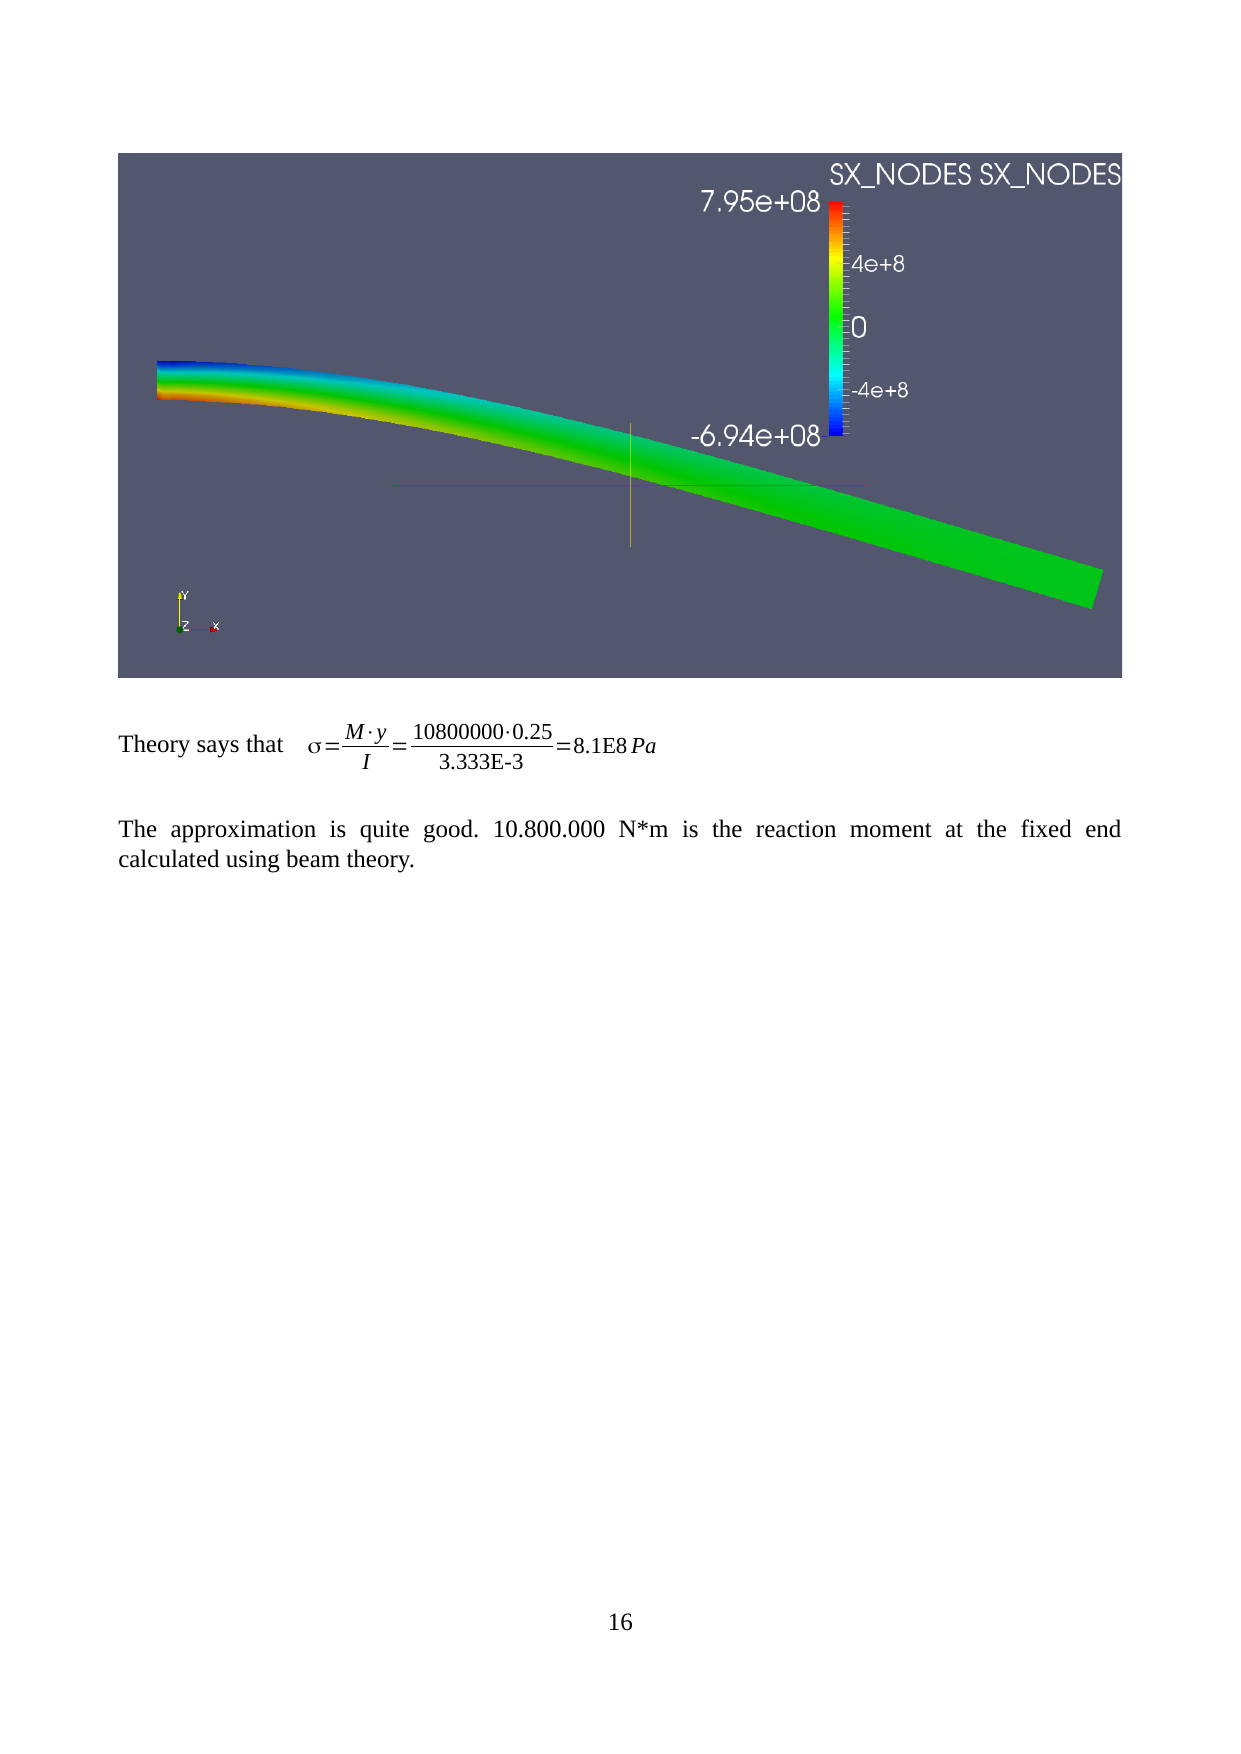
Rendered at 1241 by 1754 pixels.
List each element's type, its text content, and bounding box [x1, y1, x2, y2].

text Theory says that [118, 719, 1122, 773]
text The approximation is quite good. 10.800.000 N*m is the reaction moment at the fixed end calculated using beam theory. [118, 814, 1122, 873]
picture [118, 153, 1123, 678]
